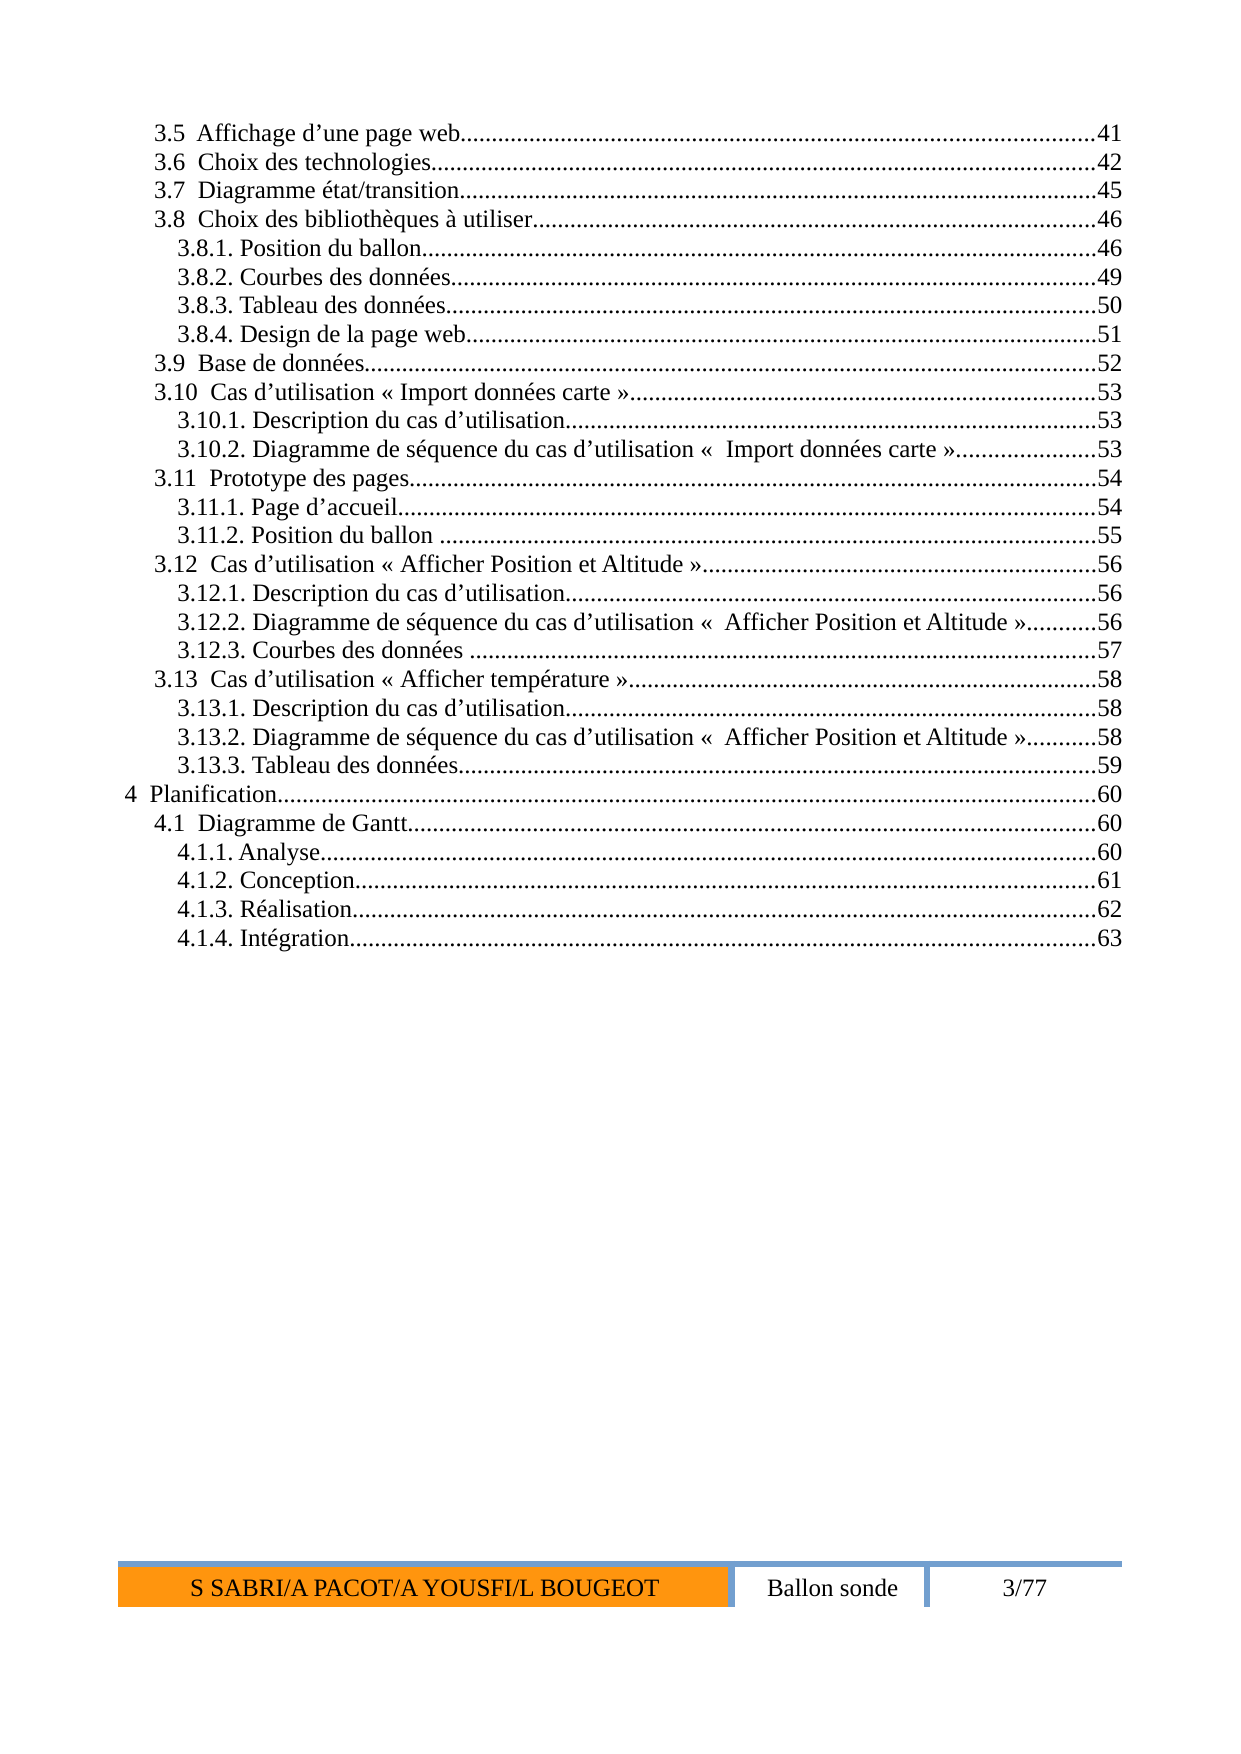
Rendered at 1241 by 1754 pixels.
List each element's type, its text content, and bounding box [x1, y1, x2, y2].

text 3.8.2. Courbes des données 49 [177, 262, 1122, 291]
text 3.8.1. Position du ballon 46 [177, 233, 1122, 262]
text 3.8.4. Design de la page web 51 [177, 319, 1122, 348]
text 3.12.2. Diagramme de séquence du cas d’utilisation « Afficher Position et Altitude » 56 [177, 607, 1122, 636]
text 3.7 Diagramme état/transition 45 [148, 176, 1122, 204]
text 4.1.3. Réalisation 62 [177, 894, 1122, 923]
text 3.8 Choix des bibliothèques à utiliser 46 [148, 204, 1122, 233]
text 3.12.1. Description du cas d’utilisation 56 [177, 578, 1122, 607]
text 3.6 Choix des technologies 42 [148, 147, 1122, 176]
text 4 Planification 60 [118, 779, 1122, 808]
text 4.1.2. Conception 61 [177, 866, 1122, 894]
text 3.10.2. Diagramme de séquence du cas d’utilisation « Import données carte » 53 [177, 434, 1122, 463]
text 4.1.4. Intégration 63 [177, 923, 1122, 952]
text 3.13.2. Diagramme de séquence du cas d’utilisation « Afficher Position et Altitude » 58 [177, 722, 1122, 751]
text 3.9 Base de données 52 [148, 348, 1122, 377]
text 4.1.1. Analyse 60 [177, 837, 1122, 866]
text 3.13.3. Tableau des données 59 [177, 751, 1122, 779]
text 3.12.3. Courbes des données 57 [177, 636, 1122, 664]
text 3.11 Prototype des pages 54 [148, 463, 1122, 492]
text 3.10.1. Description du cas d’utilisation 53 [177, 406, 1122, 434]
text 3.10 Cas d’utilisation « Import données carte » 53 [148, 377, 1122, 406]
text 3.8.3. Tableau des données 50 [177, 291, 1122, 319]
text 3.5 Affichage d’une page web 41 [148, 118, 1122, 147]
text 3.11.2. Position du ballon 55 [177, 521, 1122, 549]
text 3.13.1. Description du cas d’utilisation 58 [177, 693, 1122, 722]
text 3.12 Cas d’utilisation « Afficher Position et Altitude » 56 [148, 549, 1122, 578]
text 3.13 Cas d’utilisation « Afficher température » 58 [148, 664, 1122, 693]
text 4.1 Diagramme de Gantt 60 [148, 808, 1122, 837]
text 3.11.1. Page d’accueil 54 [177, 492, 1122, 521]
